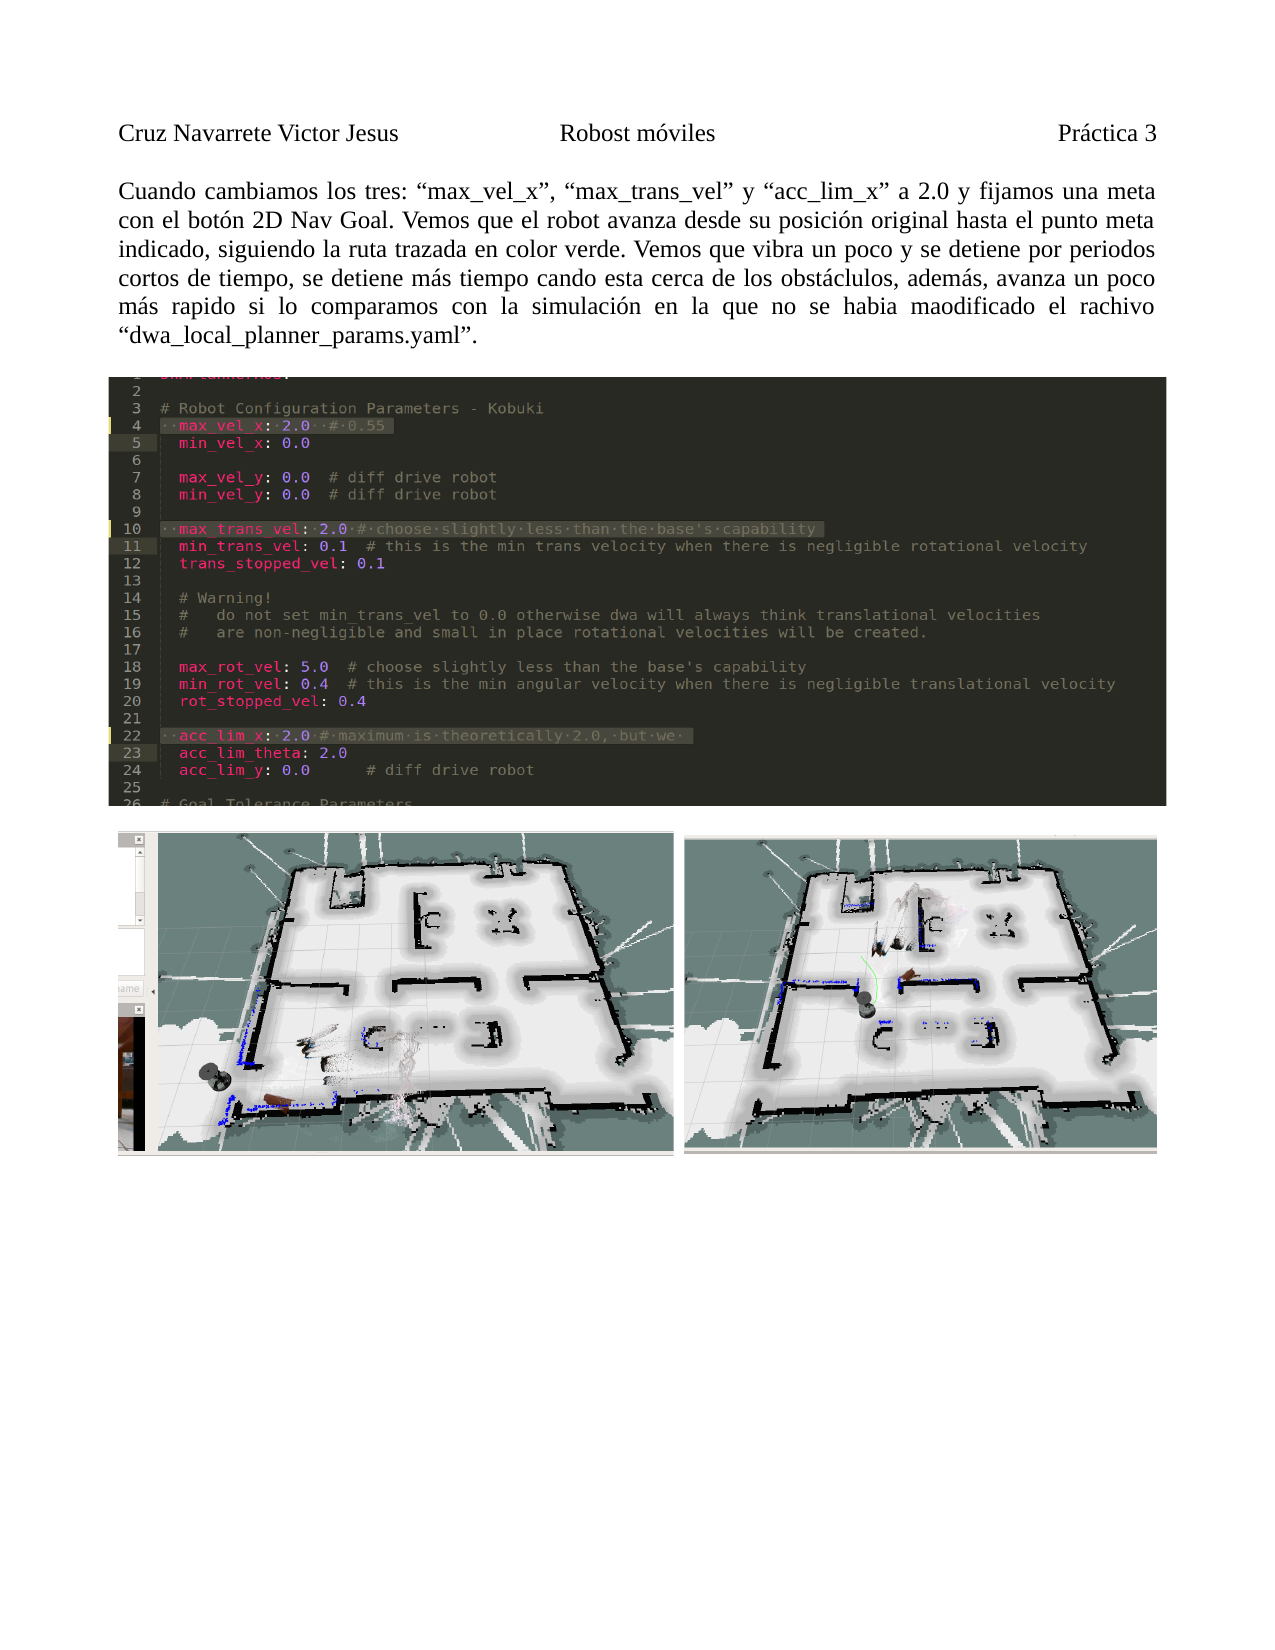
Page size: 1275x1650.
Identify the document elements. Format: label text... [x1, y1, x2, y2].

text Cuando cambiamos los tres: “max_vel_x”, “max_trans_vel” y “acc_lim_x” a 2.0 y fijamos una meta con el botón 2D Nav Goal. Vemos que el robot avanza desde su posición original hasta el punto meta indicado, siguiendo la ruta trazada en color verde. Vemos que vibra un poco y se detiene por periodos cortos de tiempo, se detiene más tiempo cando esta cerca de los obstáclulos, además, avanza un poco más rapido si lo comparamos con la simulación en la que no se habia maodificado el rachivo “dwa_local_planner_params.yaml”. [118, 176, 1157, 349]
picture [774, 835, 1157, 1154]
picture [108, 377, 1167, 806]
picture [142, 831, 674, 1156]
